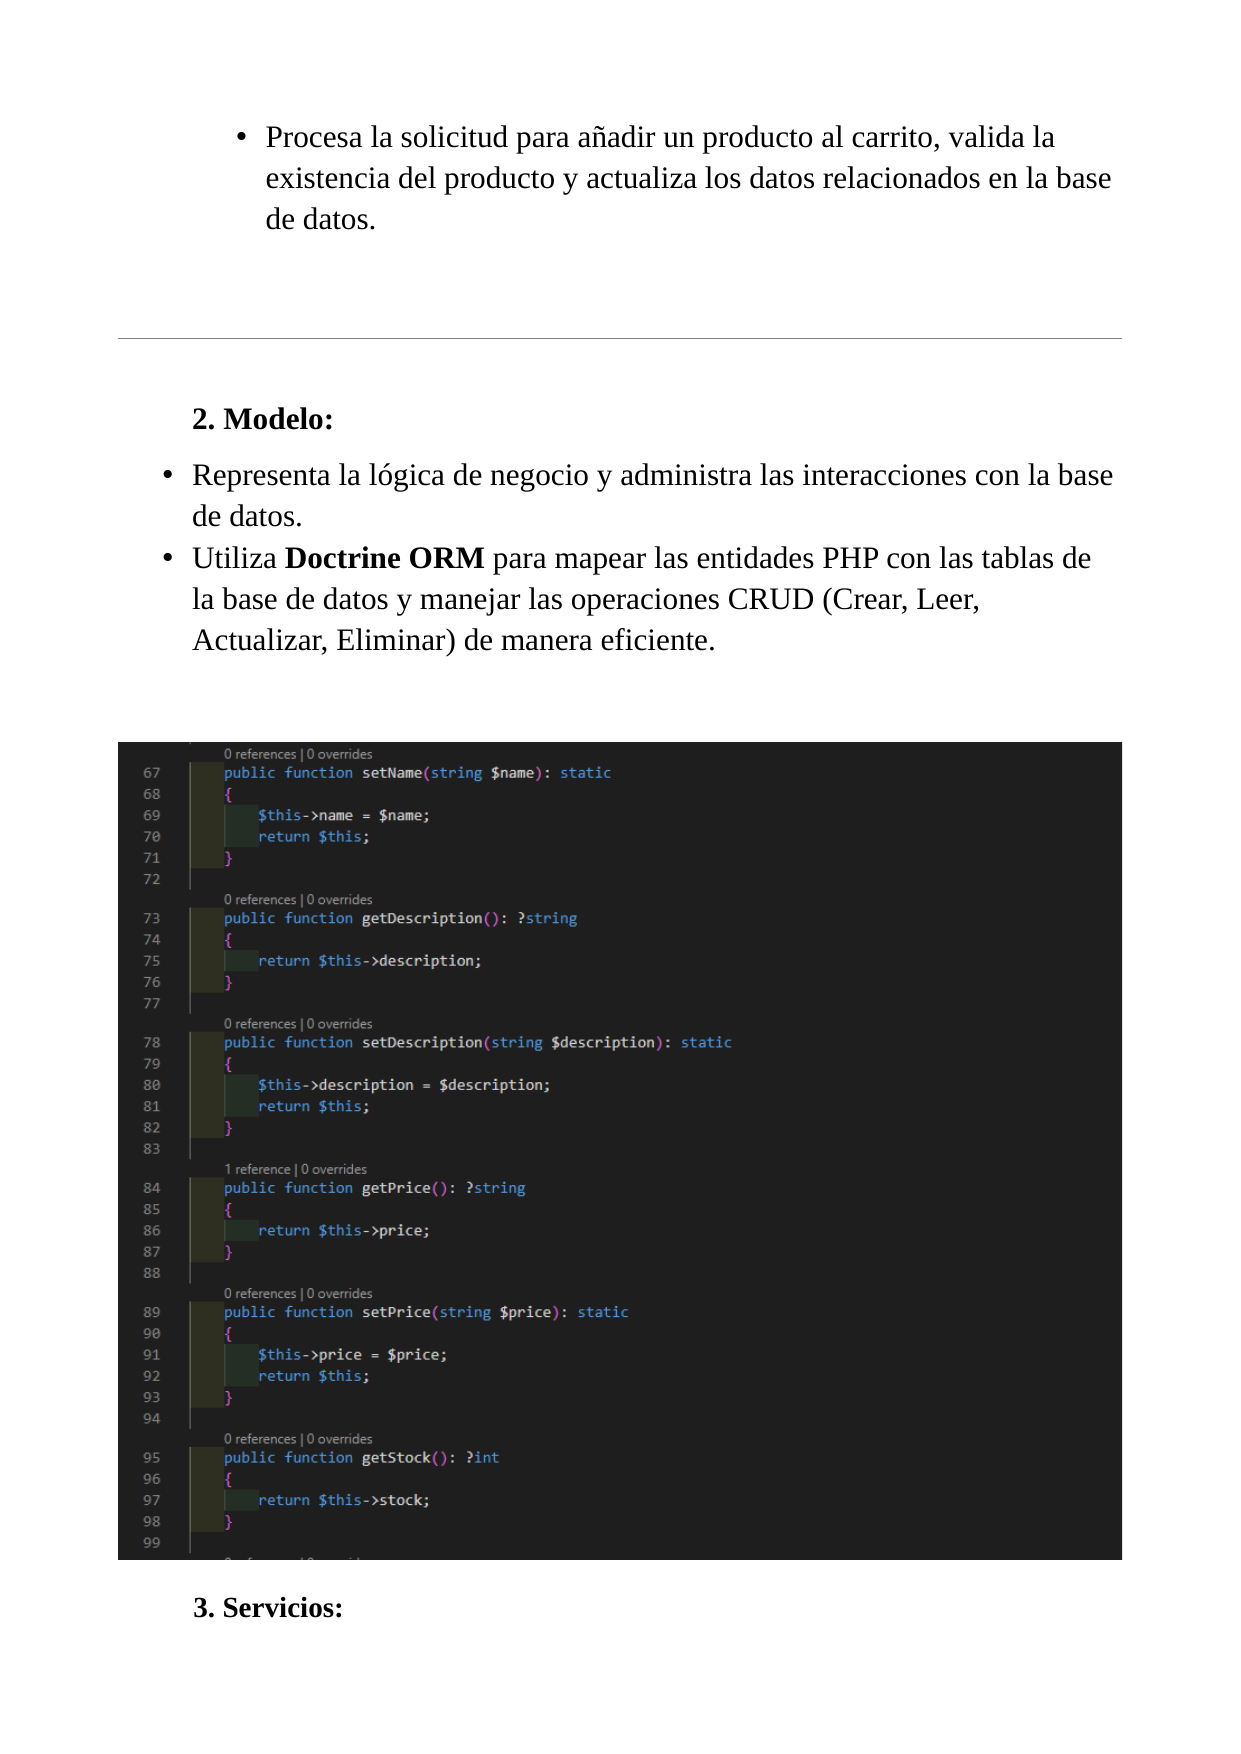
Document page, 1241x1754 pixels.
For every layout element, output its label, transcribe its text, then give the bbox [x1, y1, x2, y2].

list Procesa la solicitud para añadir un producto al carrito, valida la existencia del producto y actualiza los datos relacionados en la base de datos. [236, 118, 1122, 237]
picture [118, 742, 1123, 1560]
list 3. Servicios: [156, 1590, 1122, 1624]
list Representa la lógica de negocio y administra las interacciones con la base de datos. [162, 456, 1122, 533]
list Utiliza Doctrine ORM para mapear las entidades PHP con las tablas de la base de datos y manejar las operaciones CRUD (Crear, Leer, Actualizar, Eliminar) de manera eficiente. [162, 539, 1122, 657]
list 2. Modelo: [162, 401, 1122, 436]
